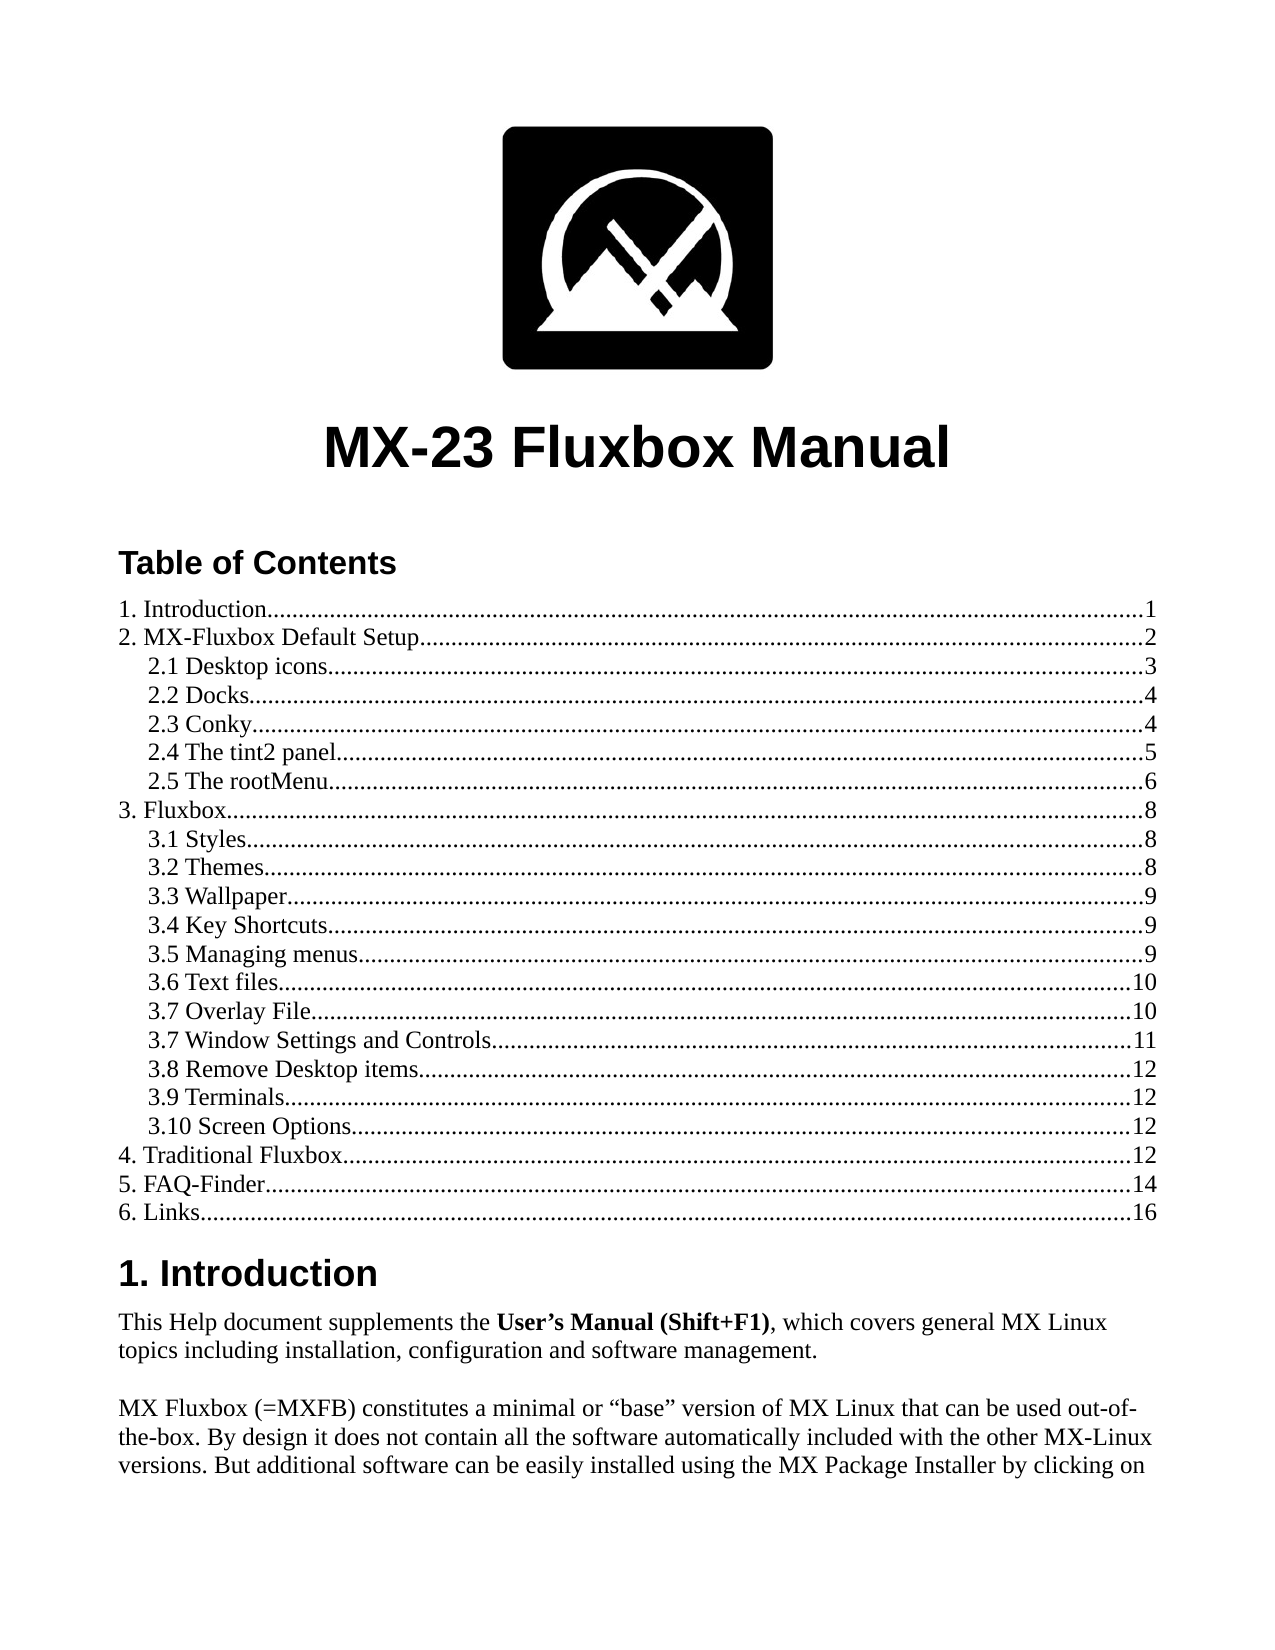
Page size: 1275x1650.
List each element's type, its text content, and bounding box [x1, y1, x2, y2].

text 3.2 Themes 8 [148, 852, 1157, 881]
text 6. Links 16 [118, 1197, 1157, 1226]
text 2. MX-Fluxbox Default Setup 2 [118, 622, 1157, 651]
text 3.7 Overlay File 10 [148, 996, 1157, 1025]
text 3. Fluxbox 8 [118, 795, 1157, 824]
text 5. FAQ-Finder 14 [118, 1169, 1157, 1197]
text 4. Traditional Fluxbox 12 [118, 1140, 1157, 1169]
subtitle 1. Introduction [118, 1251, 1157, 1294]
text 2.2 Docks 4 [148, 680, 1157, 709]
text 3.3 Wallpaper 9 [148, 881, 1157, 910]
text 2.4 The tint2 panel 5 [148, 737, 1157, 766]
text This Help document supplements the User’s Manual (Shift+F1), which covers general MX Linux topics including installation, configuration and software management. [118, 1307, 1157, 1364]
picture [494, 118, 781, 398]
text 2.1 Desktop icons 3 [148, 651, 1157, 680]
text 3.1 Styles 8 [148, 824, 1157, 852]
text 3.4 Key Shortcuts 9 [148, 910, 1157, 939]
text 3.5 Managing menus 9 [148, 939, 1157, 967]
text MX Fluxbox (=MXFB) constitutes a minimal or “base” version of MX Linux that can be used out-of-the-box. By design it does not contain all the software automatically included with the other MX-Linux versions. But additional software can be easily installed using the MX Package Installer by clicking on [118, 1393, 1157, 1479]
text 2.5 The rootMenu 6 [148, 766, 1157, 795]
subtitle Table of Contents [118, 543, 1157, 581]
text 3.8 Remove Desktop items 12 [148, 1054, 1157, 1082]
text 3.6 Text files 10 [148, 967, 1157, 996]
text 3.9 Terminals 12 [148, 1082, 1157, 1111]
text 1. Introduction 1 [118, 594, 1157, 622]
title MX-23 Fluxbox Manual [118, 413, 1157, 480]
text 3.10 Screen Options 12 [148, 1111, 1157, 1140]
text 2.3 Conky 4 [148, 709, 1157, 737]
text 3.7 Window Settings and Controls 11 [148, 1025, 1157, 1054]
